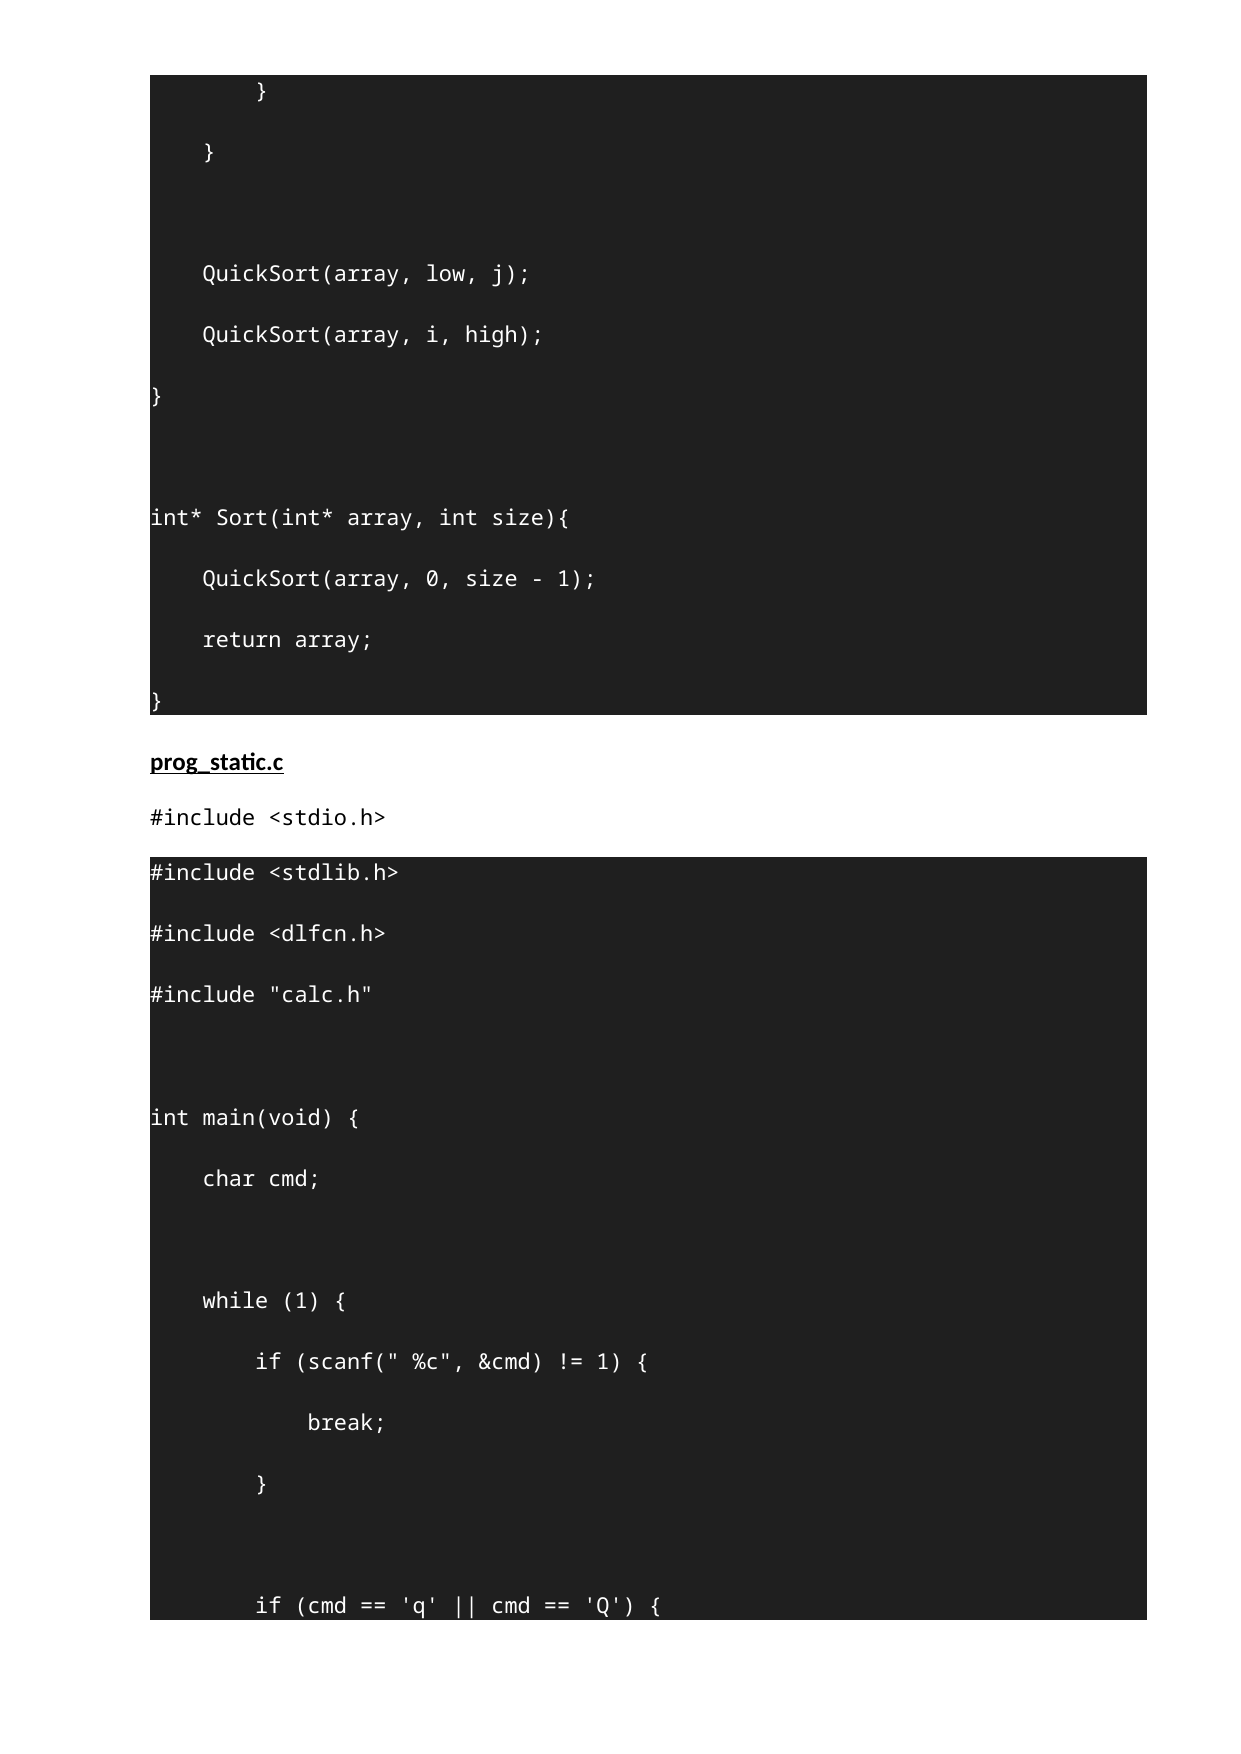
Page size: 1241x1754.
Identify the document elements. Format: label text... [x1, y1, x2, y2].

text int* Sort(int* array, int size){ [150, 502, 1147, 532]
text #include "calc.h" [150, 979, 1147, 1009]
text QuickSort(array, i, high); [150, 319, 1147, 349]
text char cmd; [150, 1163, 1147, 1192]
text while (1) { [150, 1285, 1147, 1314]
text } [150, 685, 1147, 715]
text #include <stdio.h> [150, 802, 1147, 832]
text #include <stdlib.h> [150, 857, 1147, 887]
text } [150, 75, 1147, 105]
text prog_static.c [75, 746, 1147, 777]
text return array; [150, 624, 1147, 654]
text } [150, 1468, 1147, 1498]
text QuickSort(array, low, j); [150, 258, 1147, 288]
text break; [150, 1407, 1147, 1437]
text int main(void) { [150, 1102, 1147, 1131]
text QuickSort(array, 0, size - 1); [150, 563, 1147, 593]
text } [150, 136, 1147, 166]
text if (scanf(" %c", &cmd) != 1) { [150, 1346, 1147, 1376]
text #include <dlfcn.h> [150, 918, 1147, 948]
text if (cmd == 'q' || cmd == 'Q') { [150, 1590, 1147, 1620]
text } [150, 380, 1147, 410]
